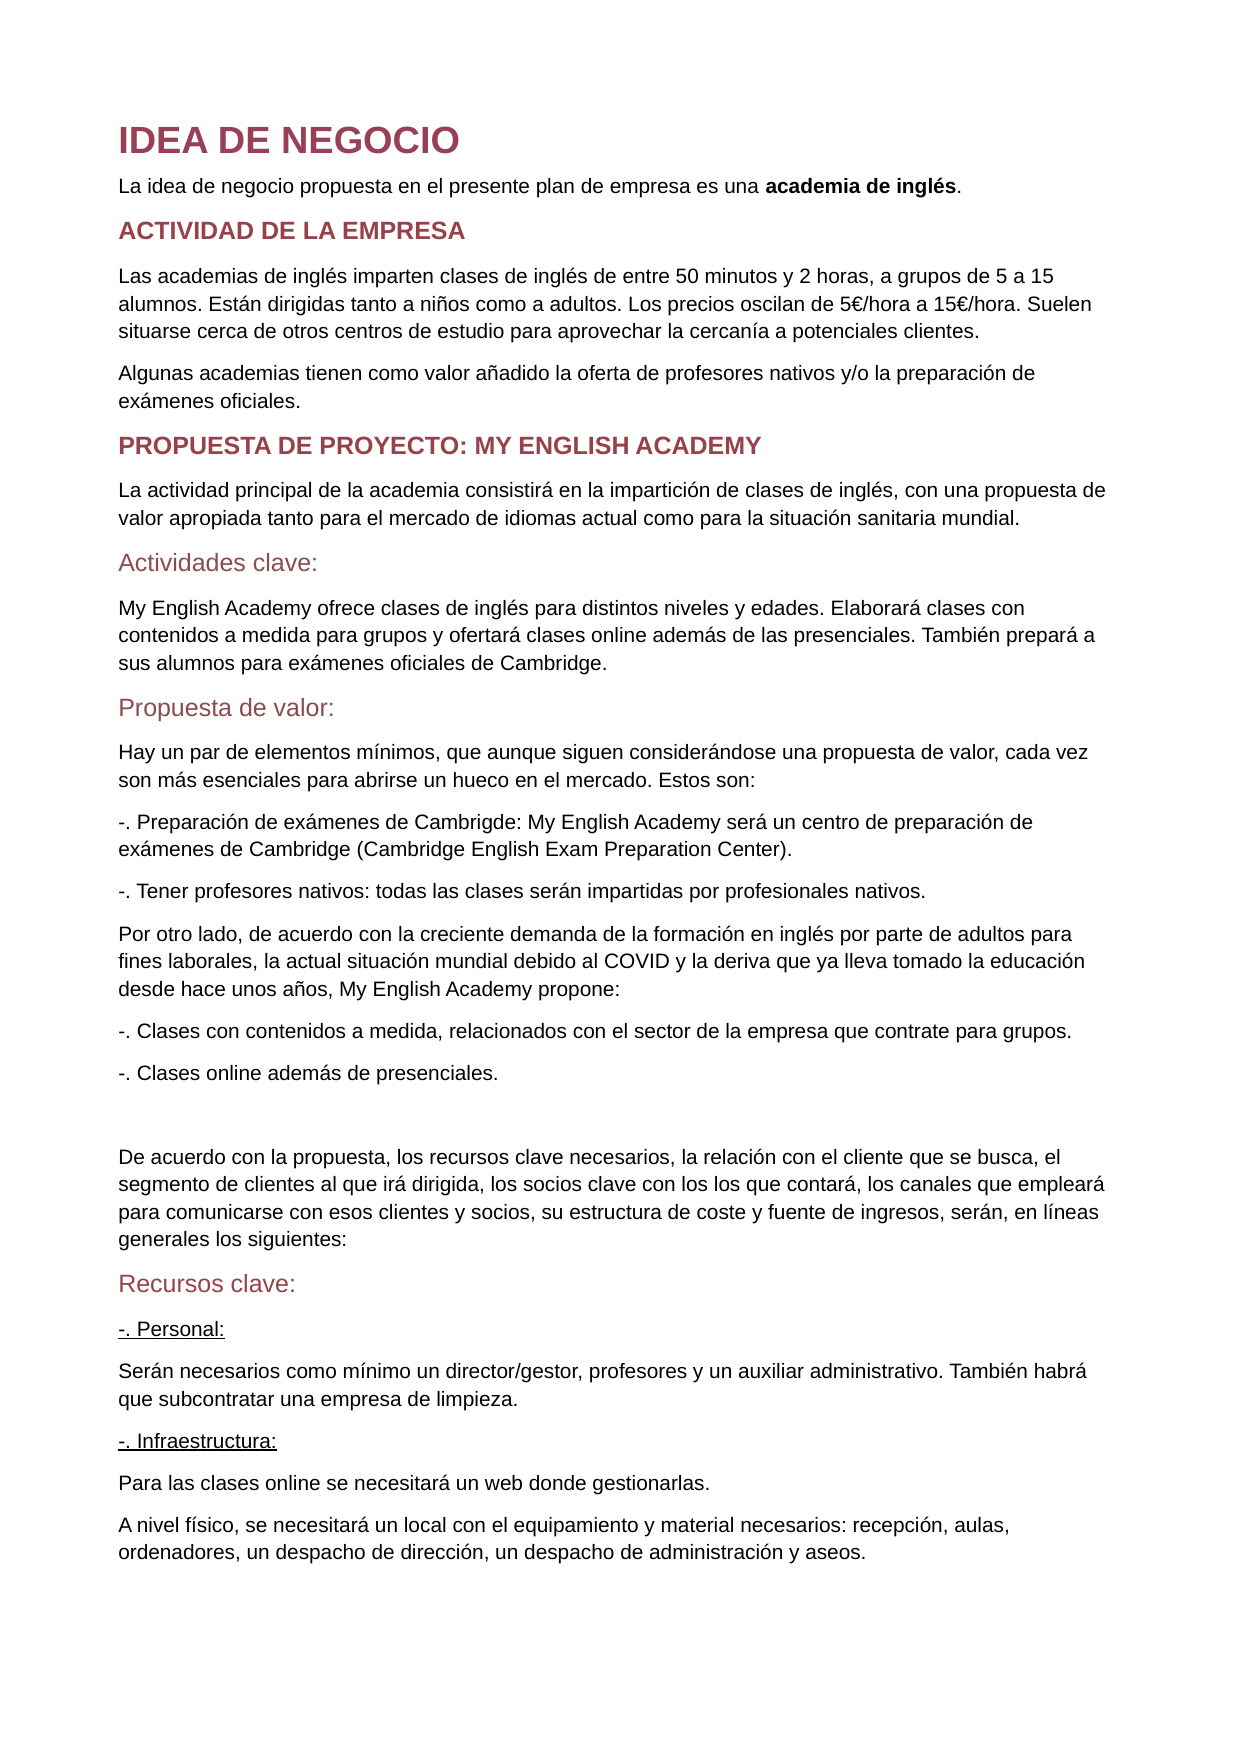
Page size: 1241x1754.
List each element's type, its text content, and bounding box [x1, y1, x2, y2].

text -. Clases con contenidos a medida, relacionados con el sector de la empresa que contrate para grupos. [118, 1018, 1122, 1042]
text De acuerdo con la propuesta, los recursos clave necesarios, la relación con el cliente que se busca, el segmento de clientes al que irá dirigida, los socios clave con los los que contará, los canales que empleará para comunicarse con esos clientes y socios, su estructura de coste y fuente de ingresos, serán, en líneas generales los siguientes: [118, 1145, 1122, 1251]
text A nivel físico, se necesitará un local con el equipamiento y material necesarios: recepción, aulas, ordenadores, un despacho de dirección, un despacho de administración y aseos. [118, 1513, 1122, 1564]
text Las academias de inglés imparten clases de inglés de entre 50 minutos y 2 horas, a grupos de 5 a 15 alumnos. Están dirigidas tanto a niños como a adultos. Los precios oscilan de 5€/hora a 15€/hora. Suelen situarse cerca de otros centros de estudio para aprovechar la cercanía a potenciales clientes. [118, 264, 1122, 343]
text La actividad principal de la academia consistirá en la impartición de clases de inglés, con una propuesta de valor apropiada tanto para el mercado de idiomas actual como para la situación sanitaria mundial. [118, 478, 1122, 530]
text Recursos clave: [118, 1269, 1122, 1298]
text La idea de negocio propuesta en el presente plan de empresa es una academia de inglés. [118, 174, 1122, 198]
text Serán necesarios como mínimo un director/gestor, profesores y un auxiliar administrativo. También habrá que subcontratar una empresa de limpieza. [118, 1359, 1122, 1410]
text -. Personal: [118, 1317, 1122, 1341]
text ACTIVIDAD DE LA EMPRESA [118, 216, 1122, 245]
text Algunas academias tienen como valor añadido la oferta de profesores nativos y/o la preparación de exámenes oficiales. [118, 361, 1122, 412]
text Hay un par de elementos mínimos, que aunque siguen considerándose una propuesta de valor, cada vez son más esenciales para abrirse un hueco en el mercado. Estos son: [118, 740, 1122, 792]
text -. Infraestructura: [118, 1428, 1122, 1452]
text -. Clases online además de presenciales. [118, 1061, 1122, 1084]
text Actividades clave: [118, 548, 1122, 577]
text -. Preparación de exámenes de Cambrigde: My English Academy será un centro de preparación de exámenes de Cambridge (Cambridge English Exam Preparation Center). [118, 810, 1122, 861]
text Propuesta de valor: [118, 692, 1122, 721]
text Para las clases online se necesitará un web donde gestionarlas. [118, 1471, 1122, 1494]
text PROPUESTA DE PROYECTO: MY ENGLISH ACADEMY [118, 431, 1122, 459]
text Por otro lado, de acuerdo con la creciente demanda de la formación en inglés por parte de adultos para fines laborales, la actual situación mundial debido al COVID y la deriva que ya lleva tomado la educación desde hace unos años, My English Academy propone: [118, 921, 1122, 1000]
text My English Academy ofrece clases de inglés para distintos niveles y edades. Elaborará clases con contenidos a medida para grupos y ofertará clases online además de las presenciales. También prepará a sus alumnos para exámenes oficiales de Cambridge. [118, 595, 1122, 674]
text -. Tener profesores nativos: todas las clases serán impartidas por profesionales nativos. [118, 879, 1122, 903]
subtitle IDEA DE NEGOCIO [118, 118, 1122, 162]
